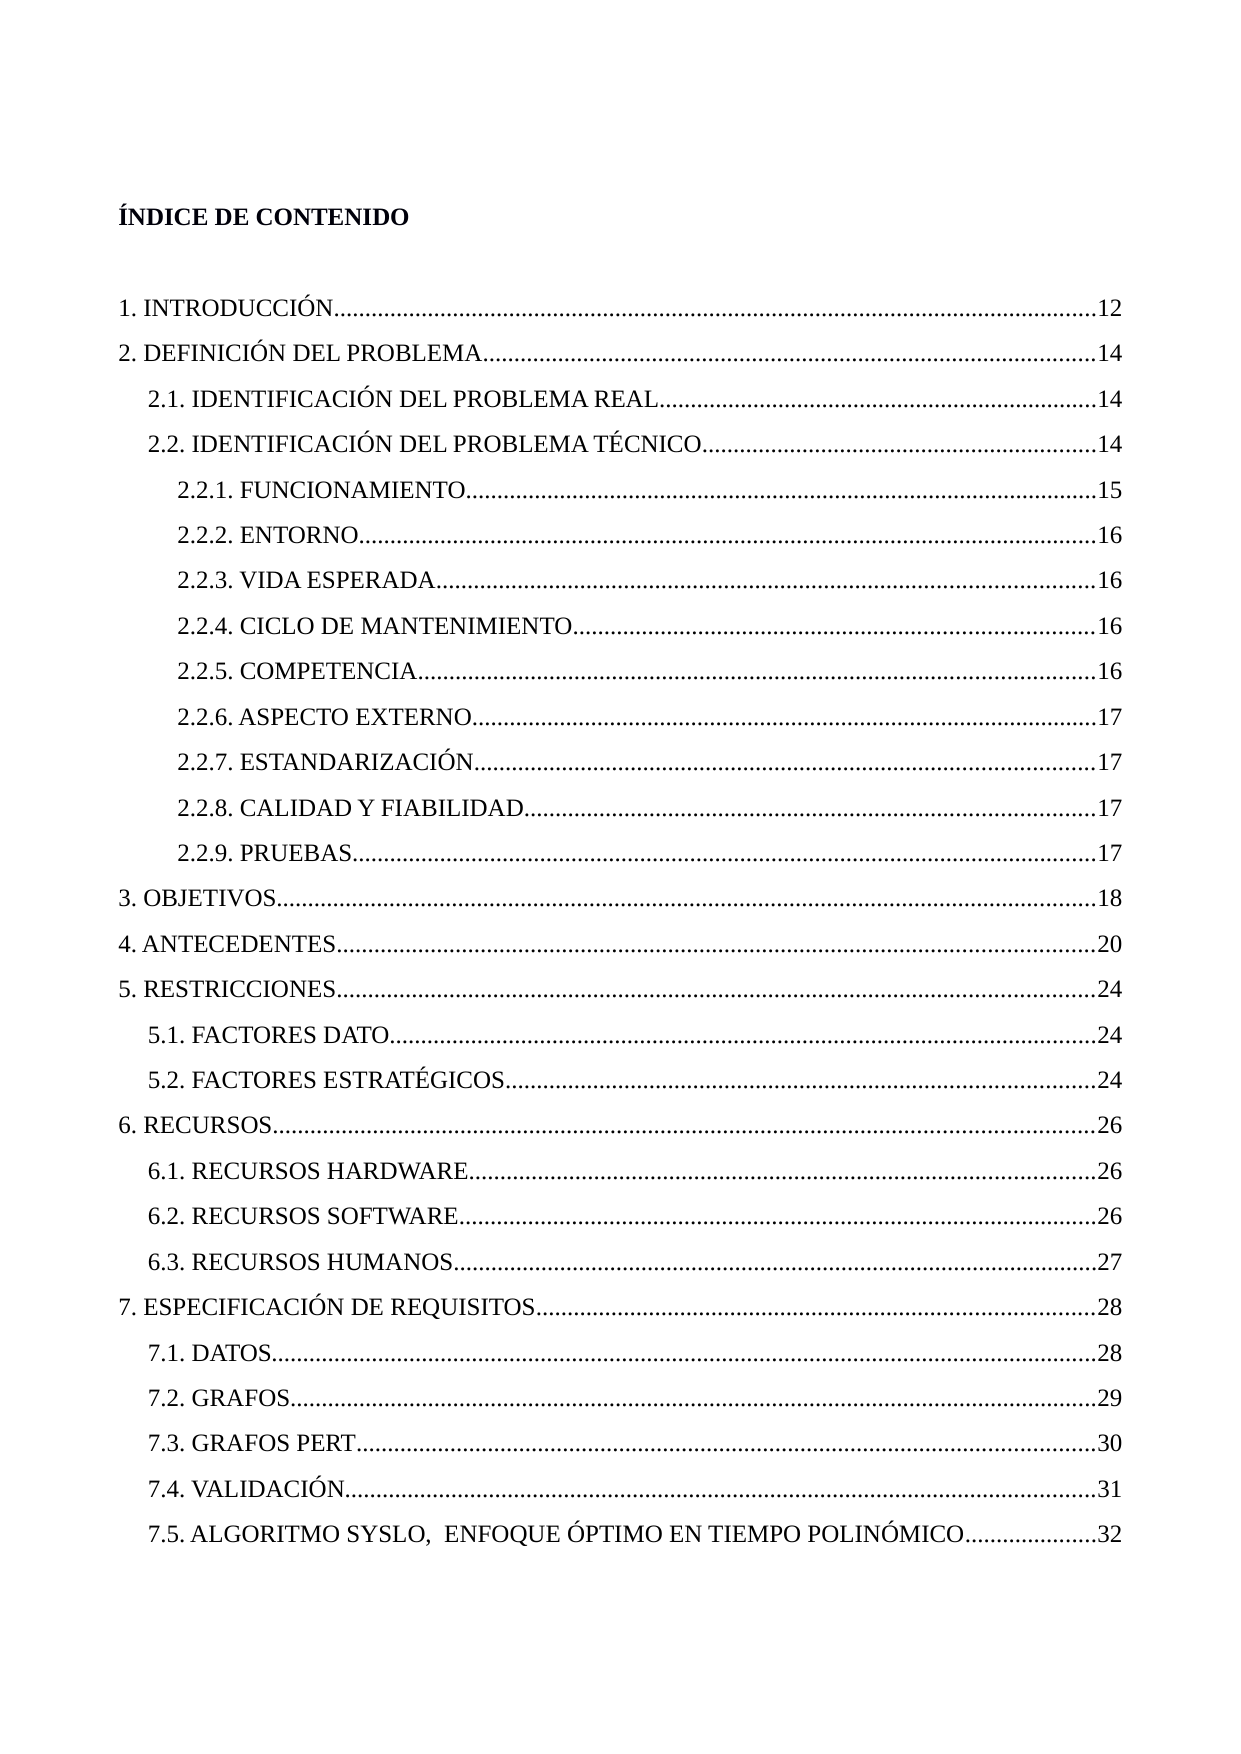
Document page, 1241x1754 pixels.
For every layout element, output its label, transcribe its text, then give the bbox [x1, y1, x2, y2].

text 2.2.6. ASPECTO EXTERNO 17 [177, 702, 1122, 731]
text 7.4. VALIDACIÓN 31 [148, 1474, 1122, 1503]
subtitle ÍNDICE DE CONTENIDO [118, 202, 1122, 231]
text 2.2.1. FUNCIONAMIENTO 15 [177, 475, 1122, 503]
text 6. RECURSOS 26 [118, 1111, 1122, 1139]
text 2.2.7. ESTANDARIZACIÓN 17 [177, 747, 1122, 776]
text 2.2.4. CICLO DE MANTENIMIENTO 16 [177, 611, 1122, 640]
text 2.2.8. CALIDAD Y FIABILIDAD 17 [177, 793, 1122, 821]
text 6.3. RECURSOS HUMANOS 27 [148, 1247, 1122, 1276]
text 2.2.2. ENTORNO 16 [177, 520, 1122, 549]
text 5.2. FACTORES ESTRATÉGICOS 24 [148, 1065, 1122, 1094]
text 1. INTRODUCCIÓN 12 [118, 293, 1122, 322]
text 2. DEFINICIÓN DEL PROBLEMA 14 [118, 338, 1122, 367]
text 7.5. ALGORITMO SYSLO, ENFOQUE ÓPTIMO EN TIEMPO POLINÓMICO 32 [148, 1519, 1122, 1548]
text 2.2.5. COMPETENCIA 16 [177, 656, 1122, 685]
text 7.3. GRAFOS PERT 30 [148, 1428, 1122, 1457]
text 5. RESTRICCIONES 24 [118, 974, 1122, 1003]
text 6.2. RECURSOS SOFTWARE 26 [148, 1201, 1122, 1230]
text 3. OBJETIVOS 18 [118, 883, 1122, 912]
text 2.2. IDENTIFICACIÓN DEL PROBLEMA TÉCNICO 14 [148, 429, 1122, 458]
text 7.1. DATOS 28 [148, 1338, 1122, 1366]
text 2.2.3. VIDA ESPERADA 16 [177, 566, 1122, 594]
text 7. ESPECIFICACIÓN DE REQUISITOS 28 [118, 1292, 1122, 1321]
text 6.1. RECURSOS HARDWARE 26 [148, 1156, 1122, 1185]
text 5.1. FACTORES DATO 24 [148, 1020, 1122, 1048]
text 2.2.9. PRUEBAS 17 [177, 838, 1122, 867]
text 7.2. GRAFOS 29 [148, 1383, 1122, 1412]
text 2.1. IDENTIFICACIÓN DEL PROBLEMA REAL 14 [148, 384, 1122, 413]
text 4. ANTECEDENTES 20 [118, 929, 1122, 958]
